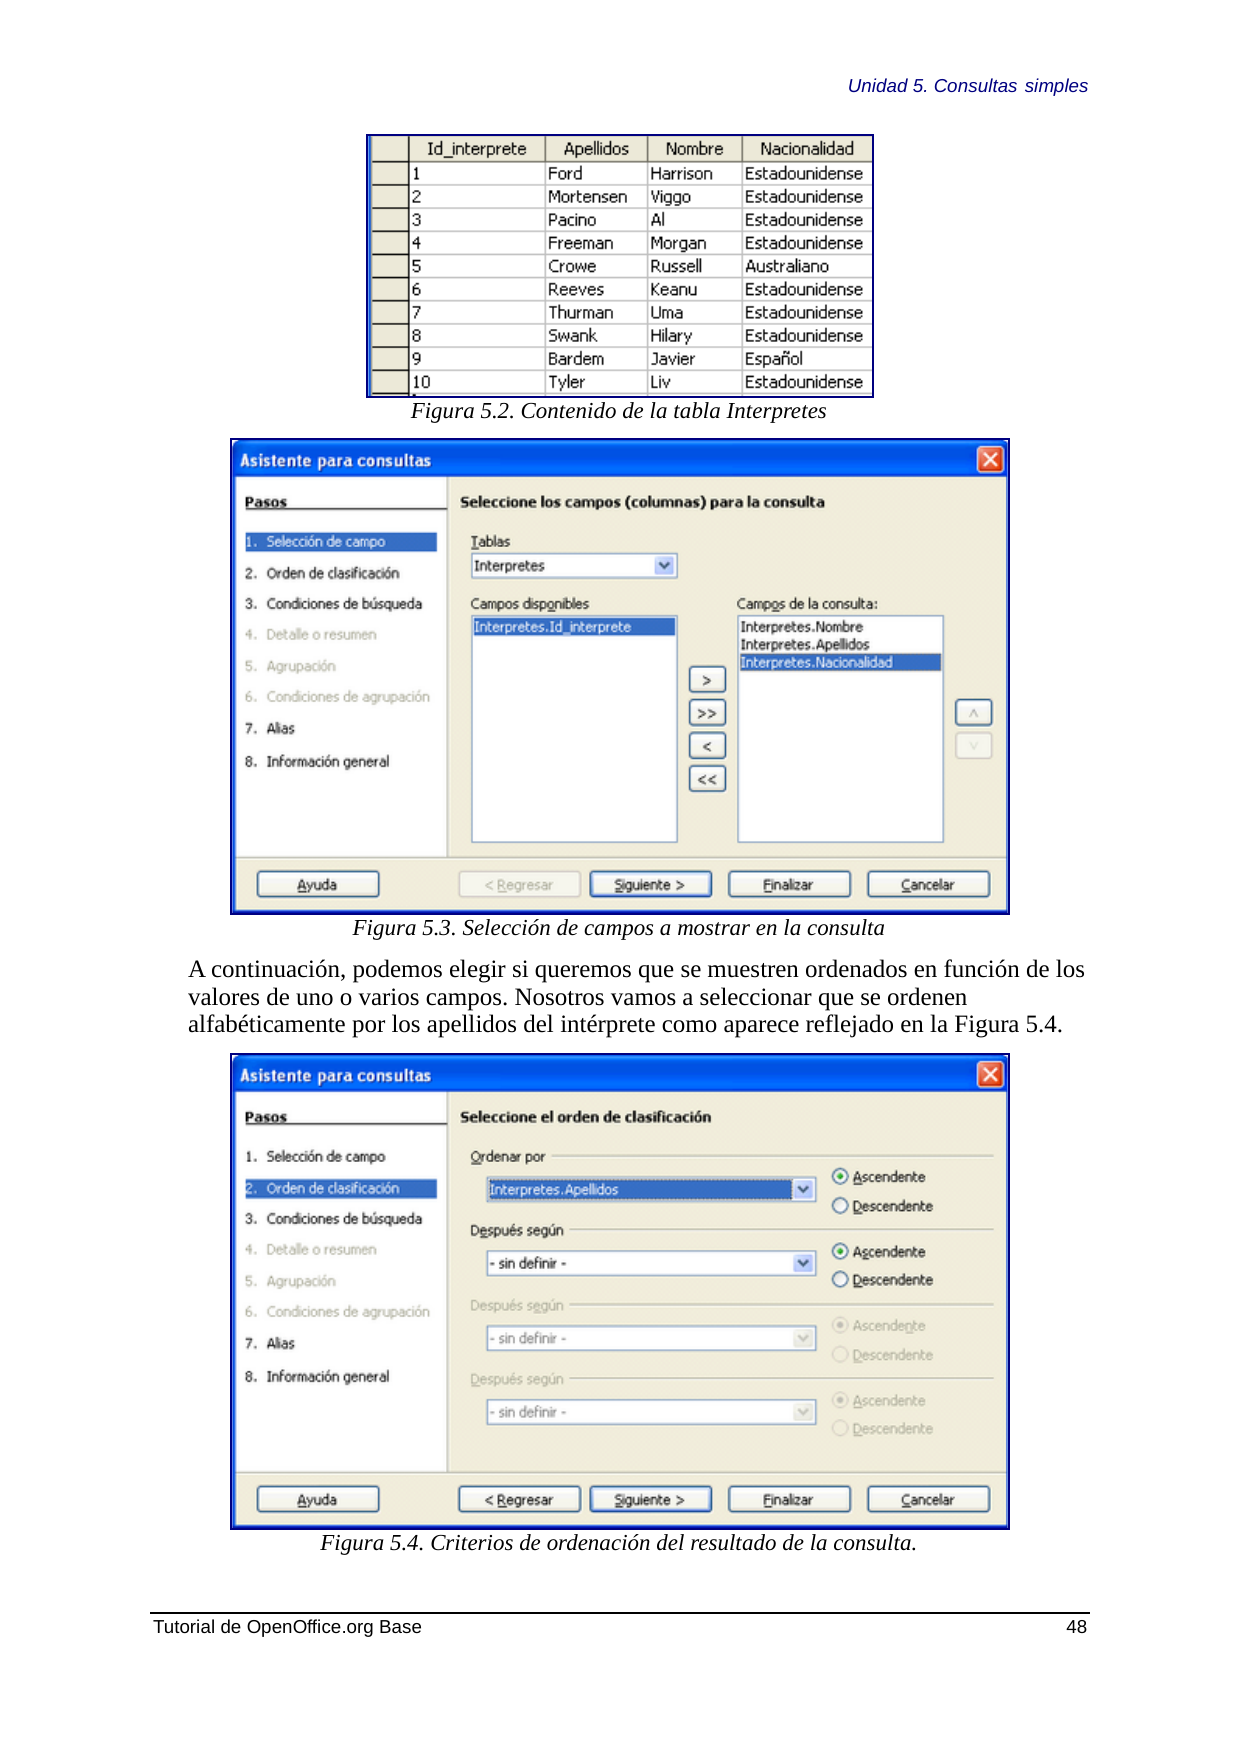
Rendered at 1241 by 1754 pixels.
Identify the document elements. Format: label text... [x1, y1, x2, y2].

text Figura 5.2. Contenido de la tabla Interpretes [150, 134, 1090, 423]
picture [368, 136, 872, 396]
text Figura 5.3. Selección de campos a mostrar en la consulta [150, 438, 1090, 940]
text A continuación, podemos elegir si queremos que se muestren ordenados en función de los valores de uno o varios campos. Nosotros vamos a seleccionar que se ordenen alfabéticamente por los apellidos del intérprete como aparece reflejado en la Figura 5.4. [188, 955, 1090, 1038]
text Figura 5.4. Criterios de ordenación del resultado de la consulta. [150, 1053, 1090, 1555]
picture [232, 440, 1008, 913]
picture [232, 1055, 1008, 1528]
